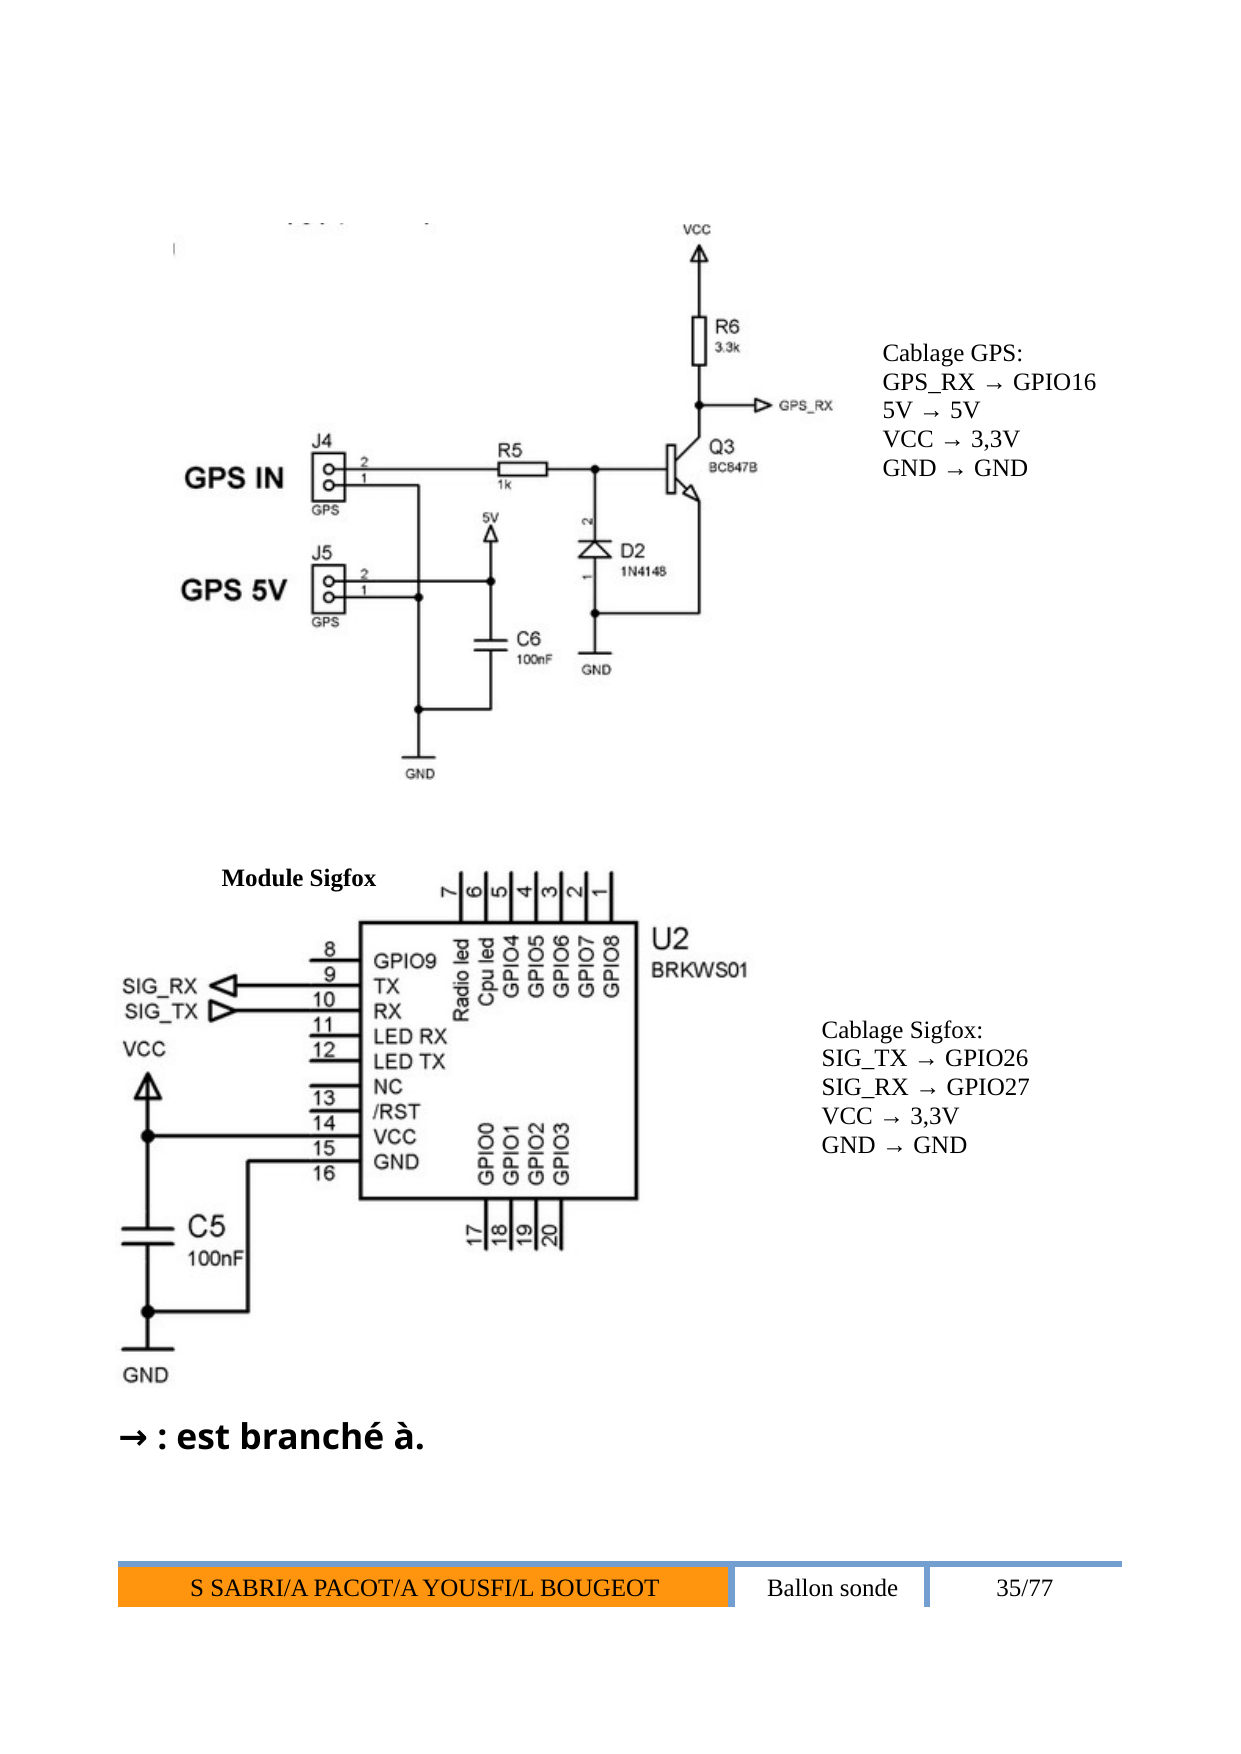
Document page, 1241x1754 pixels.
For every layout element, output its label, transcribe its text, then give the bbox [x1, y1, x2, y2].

picture [173, 223, 847, 780]
picture [114, 865, 759, 1388]
text → : est branché à. [118, 1412, 1122, 1460]
